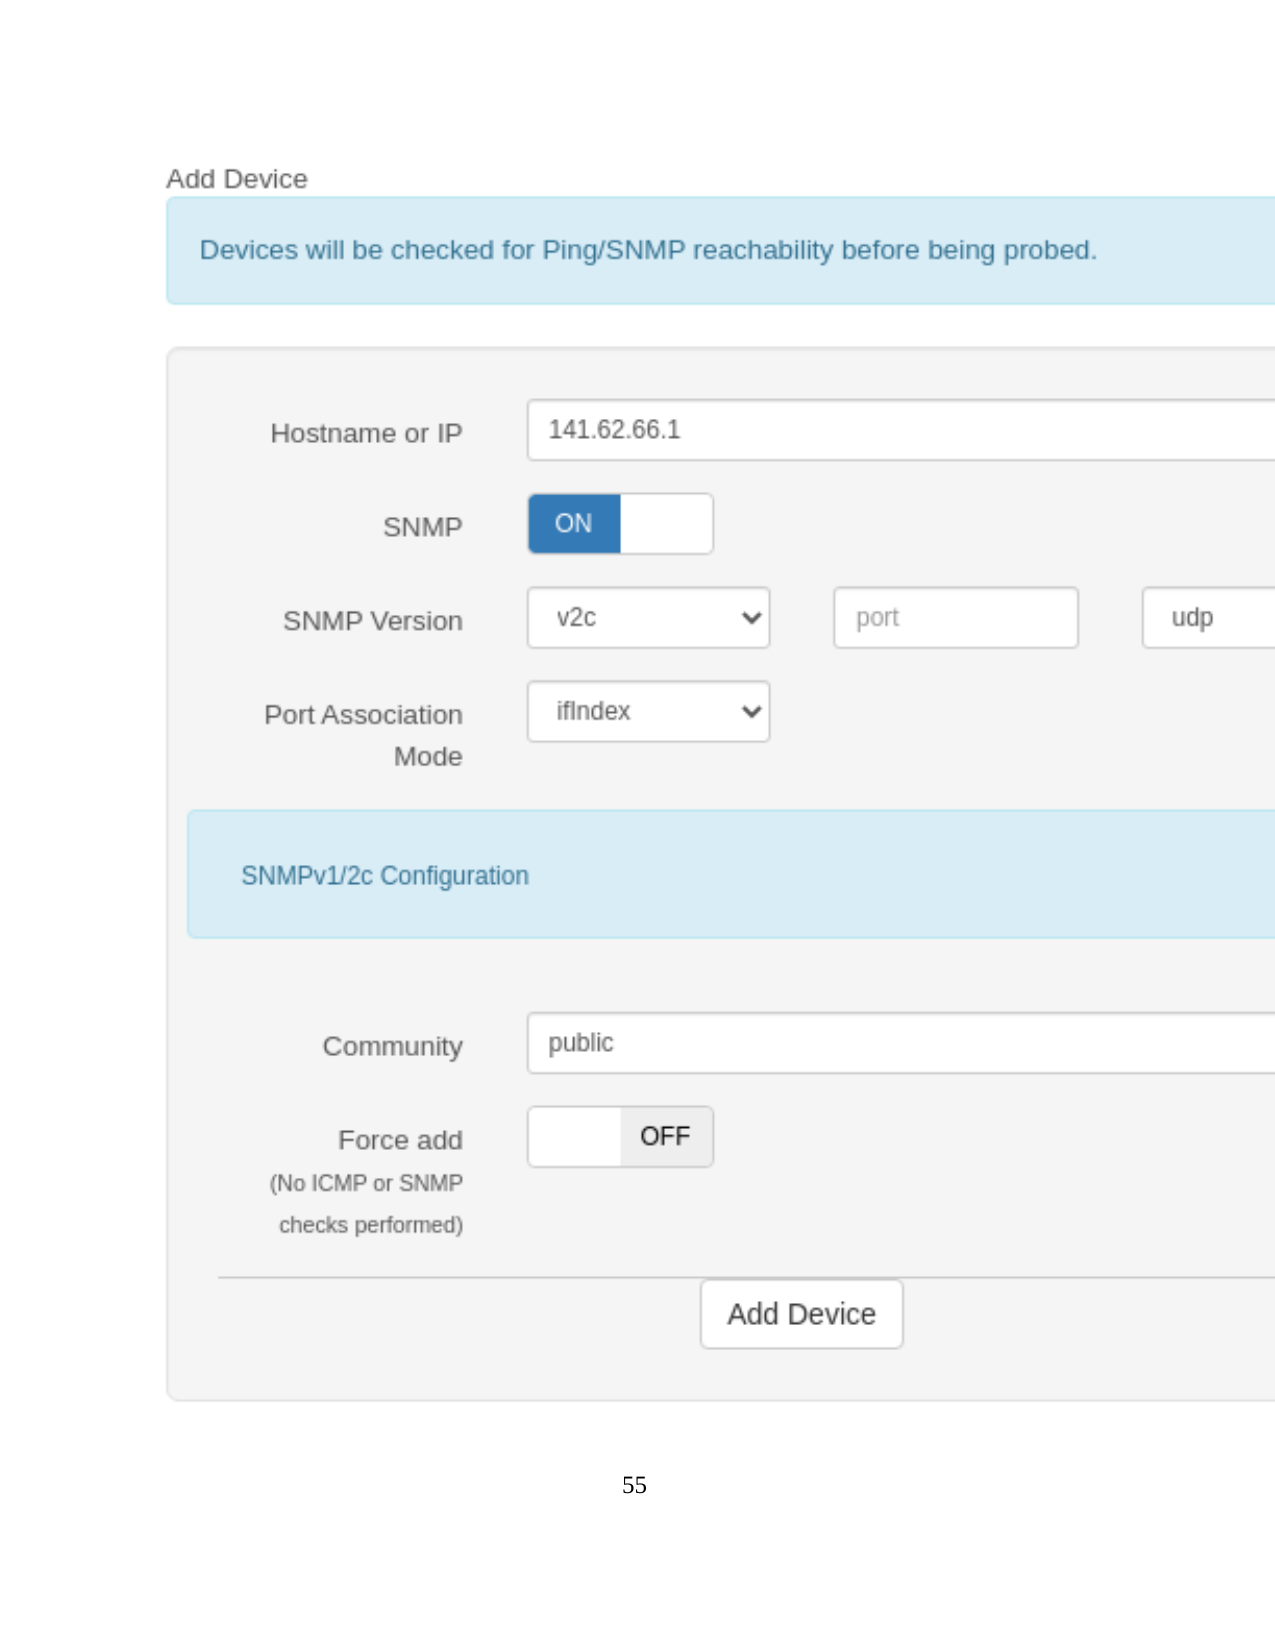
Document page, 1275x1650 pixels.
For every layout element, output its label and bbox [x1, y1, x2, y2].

picture [150, 150, 1275, 1423]
